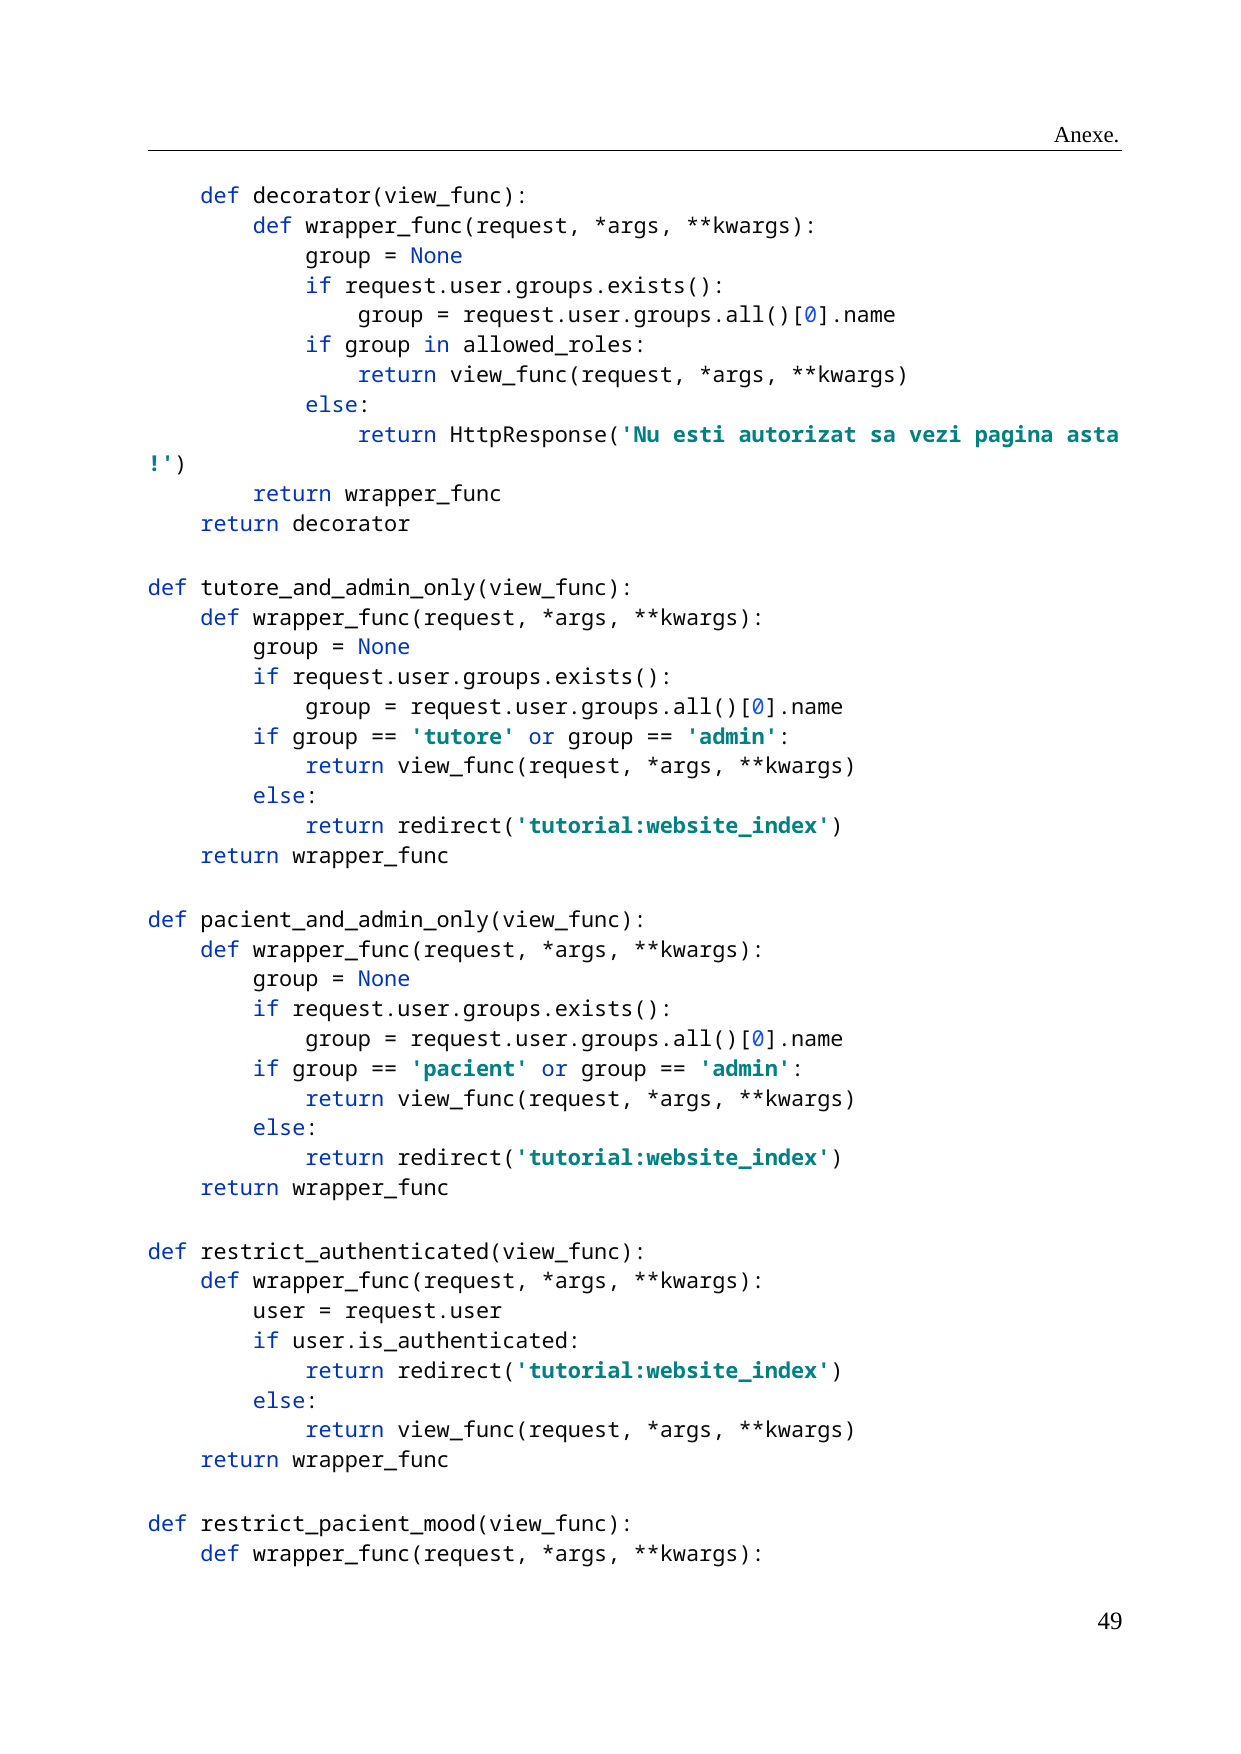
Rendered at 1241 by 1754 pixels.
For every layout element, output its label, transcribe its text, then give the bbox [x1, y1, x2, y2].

text def decorator(view_func): def wrapper_func(request, *args, **kwargs): group = None if request.user.groups.exists(): group = request.user.groups.all()[0].name if group in allowed_roles: return view_func(request, *args, **kwargs) else: return HttpResponse('Nu esti autorizat sa vezi pagina asta !') return wrapper_func return decorator def tutore_and_admin_only(view_func): def wrapper_func(request, *args, **kwargs): group = None if request.user.groups.exists(): group = request.user.groups.all()[0].name if group == 'tutore' or group == 'admin': return view_func(request, *args, **kwargs) else: return redirect('tutorial:website_index') return wrapper_func def pacient_and_admin_only(view_func): def wrapper_func(request, *args, **kwargs): group = None if request.user.groups.exists(): group = request.user.groups.all()[0].name if group == 'pacient' or group == 'admin': return view_func(request, *args, **kwargs) else: return redirect('tutorial:website_index') return wrapper_func def restrict_authenticated(view_func): def wrapper_func(request, *args, **kwargs): user = request.user if user.is_authenticated: return redirect('tutorial:website_index') else: return view_func(request, *args, **kwargs) return wrapper_func def restrict_pacient_mood(view_func): def wrapper_func(request, *args, **kwargs): [148, 180, 1122, 1568]
